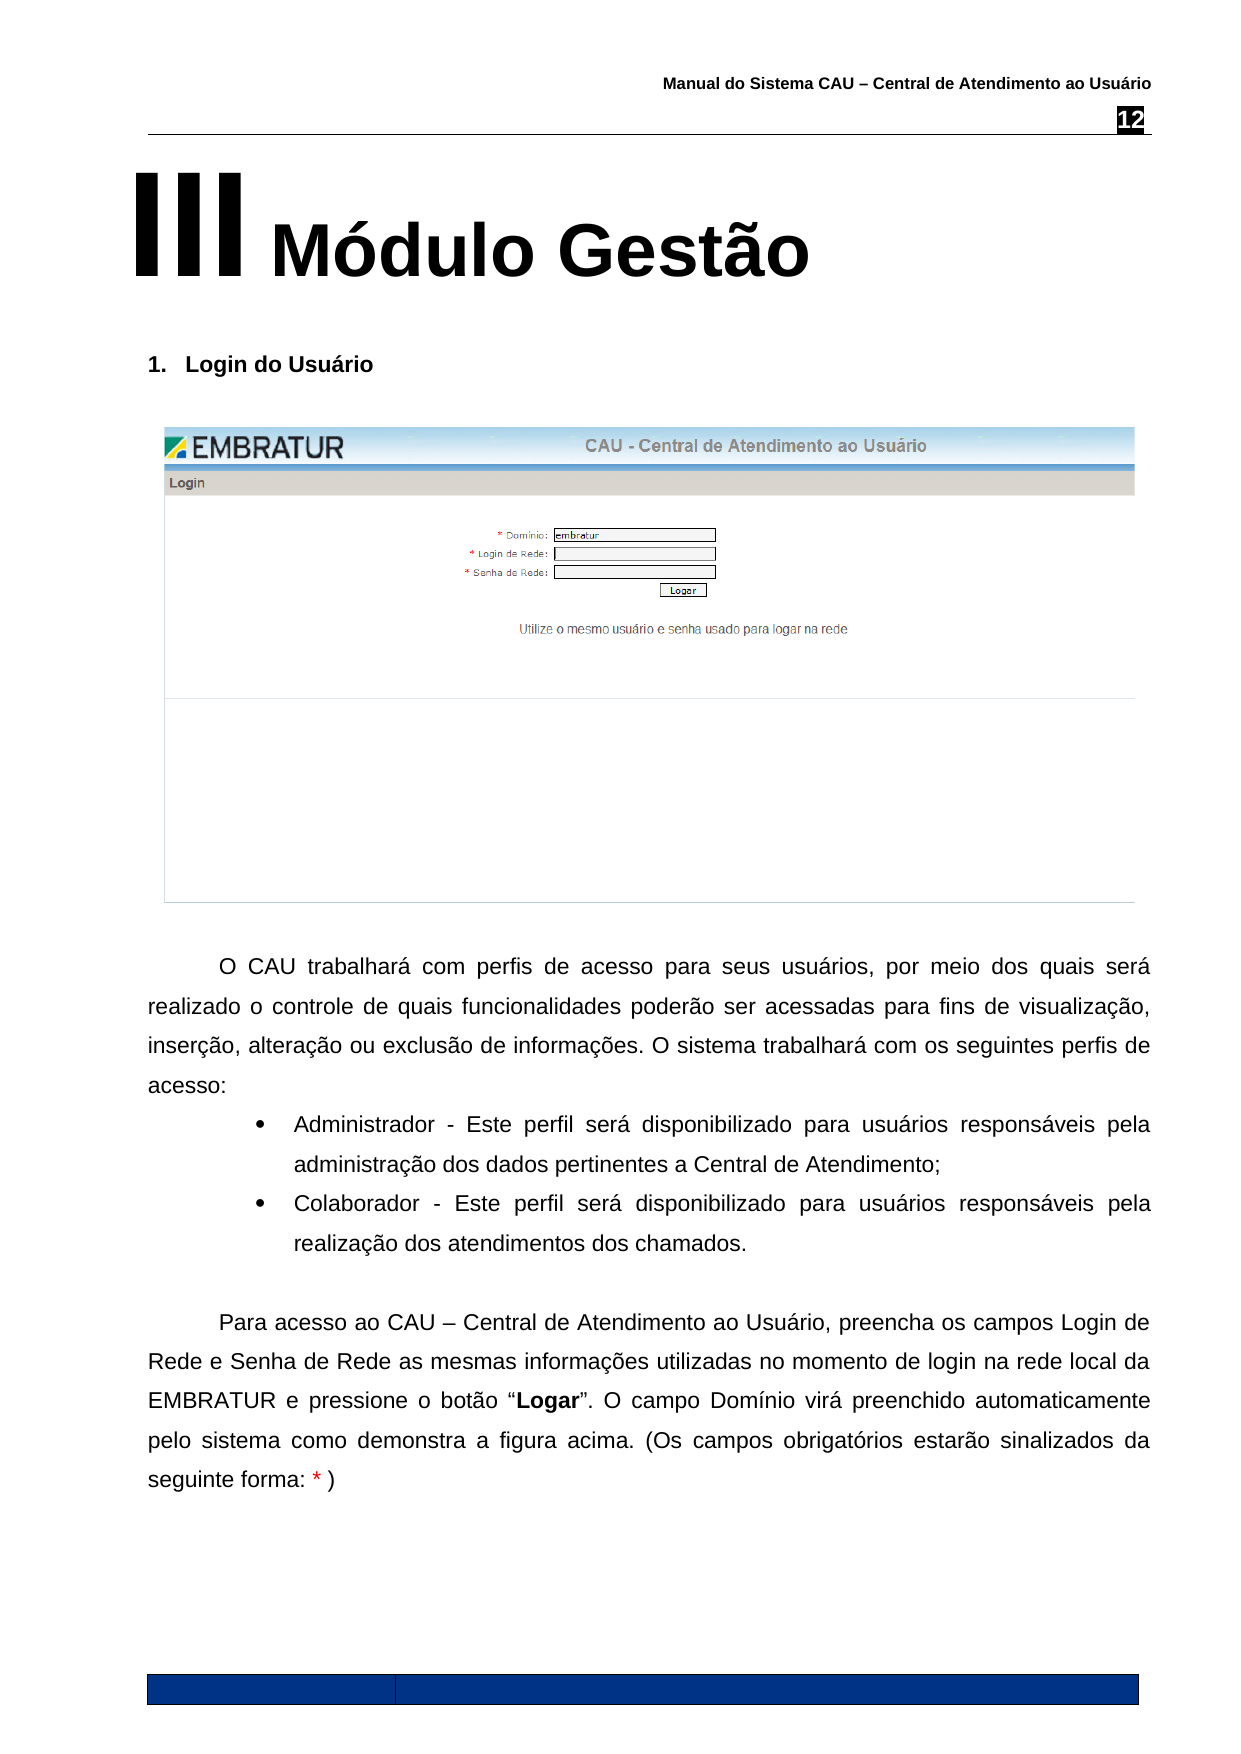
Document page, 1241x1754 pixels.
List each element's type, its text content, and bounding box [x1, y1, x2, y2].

subtitle Login do Usuário [148, 351, 1152, 377]
list Colaborador - Este perfil será disponibilizado para usuários responsáveis pela realização dos atendimentos dos chamados. [256, 1190, 1152, 1256]
picture [164, 427, 1135, 905]
list Administrador - Este perfil será disponibilizado para usuários responsáveis pela administração dos dados pertinentes a Central de Atendimento; [256, 1111, 1152, 1177]
text Para acesso ao CAU – Central de Atendimento ao Usuário, preencha os campos Login de Rede e Senha de Rede as mesmas informações utilizadas no momento de login na rede local da EMBRATUR e pressione o botão “Logar”. O campo Domínio virá preenchido automaticamente pelo sistema como demonstra a figura acima. (Os campos obrigatórios estarão sinalizados da seguinte forma: * ) [148, 1308, 1152, 1493]
subtitle Módulo Gestão [251, 135, 1152, 308]
text O CAU trabalhará com perfis de acesso para seus usuários, por meio dos quais será realizado o controle de quais funcionalidades poderão ser acessadas para fins de visualização, inserção, alteração ou exclusão de informações. O sistema trabalhará com os seguintes perfis de acesso: [148, 953, 1152, 1098]
